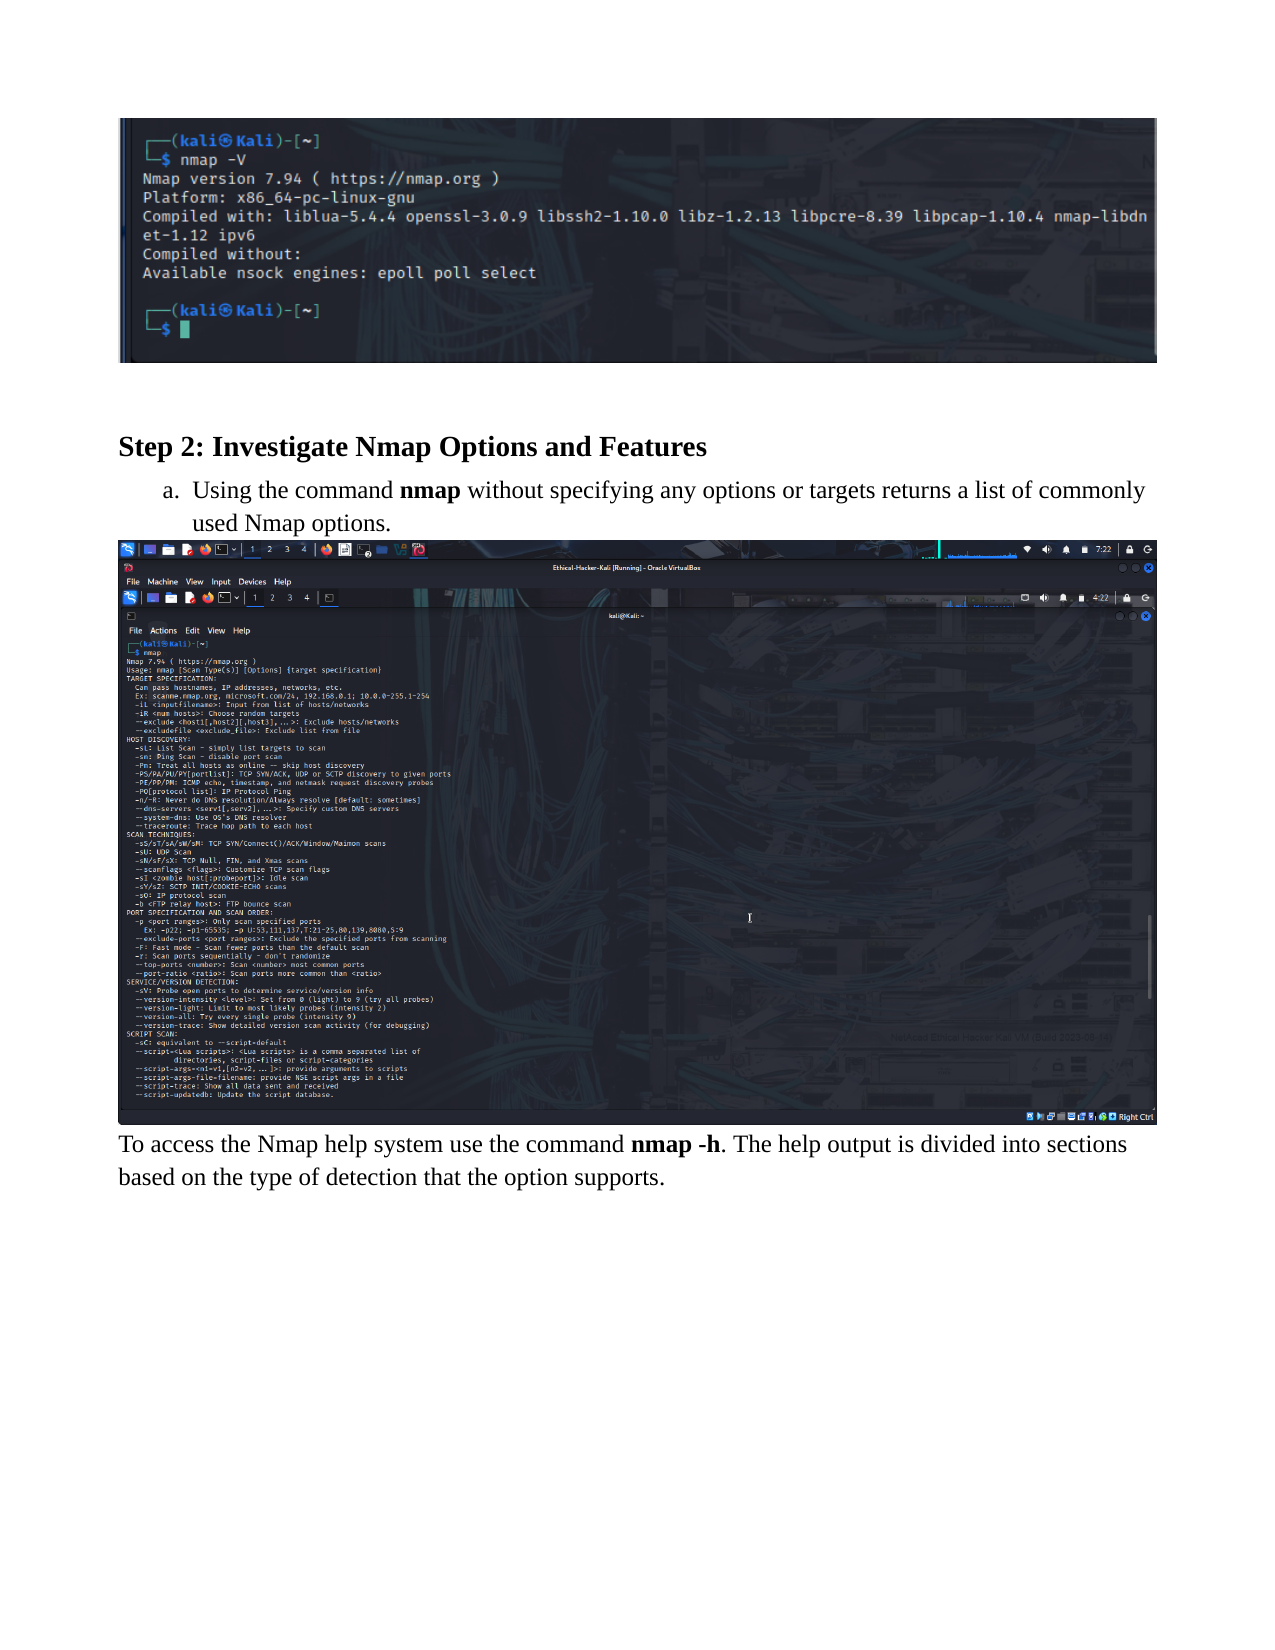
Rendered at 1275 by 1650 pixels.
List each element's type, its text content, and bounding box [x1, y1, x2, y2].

picture [118, 540, 1157, 1125]
text To access the Nmap help system use the command nmap -h. The help output is divided into sections based on the type of detection that the option supports. [118, 1125, 1157, 1191]
picture [118, 118, 1157, 363]
list Using the command nmap without specifying any options or targets returns a list of commonly used Nmap options. [162, 475, 1157, 536]
subtitle Step 2: Investigate Nmap Options and Features [118, 429, 1157, 462]
